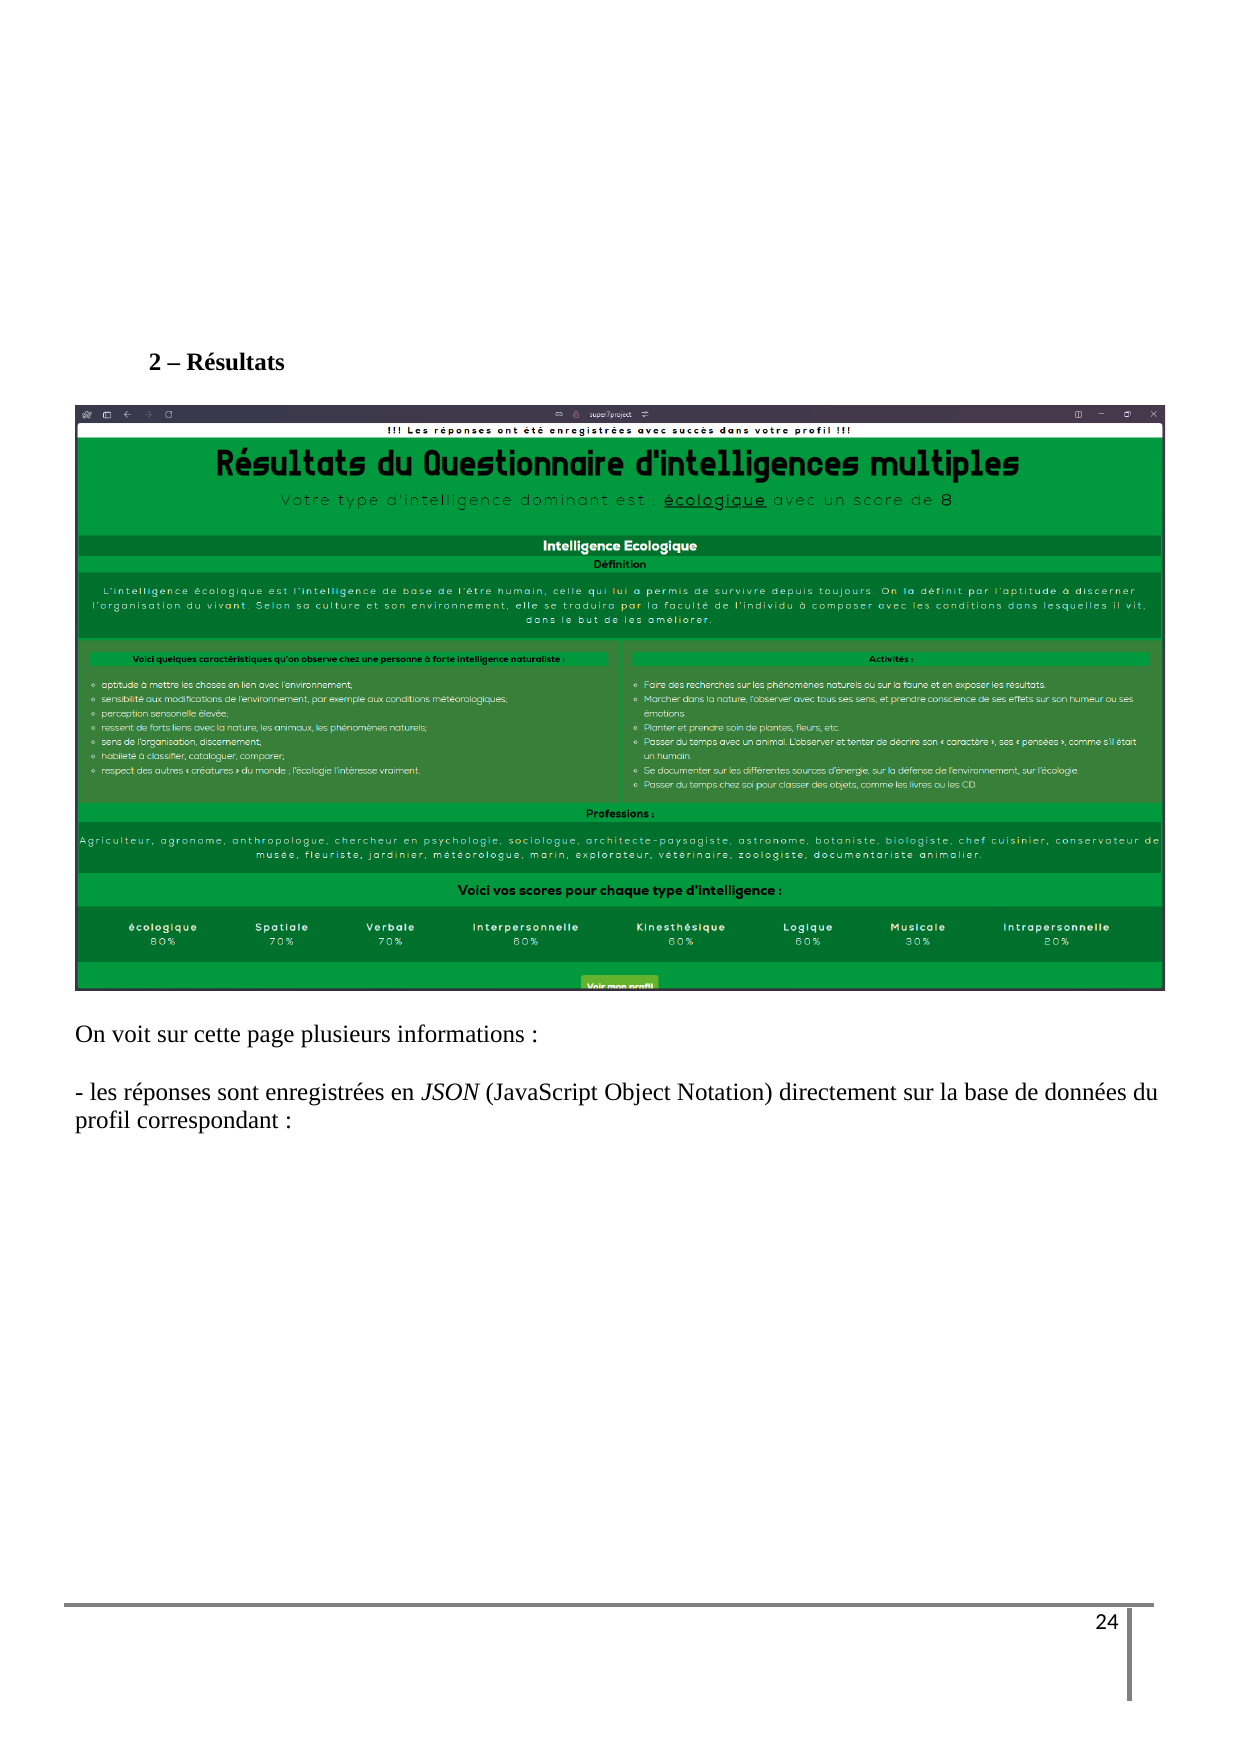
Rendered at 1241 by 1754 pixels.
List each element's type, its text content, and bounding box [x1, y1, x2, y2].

text On voit sur cette page plusieurs informations : [75, 1019, 1165, 1048]
text 2 – Résultats [75, 347, 1165, 376]
picture [75, 405, 1166, 991]
text - les réponses sont enregistrées en JSON (JavaScript Object Notation) directement sur la base de données du profil correspondant : [75, 1077, 1165, 1134]
